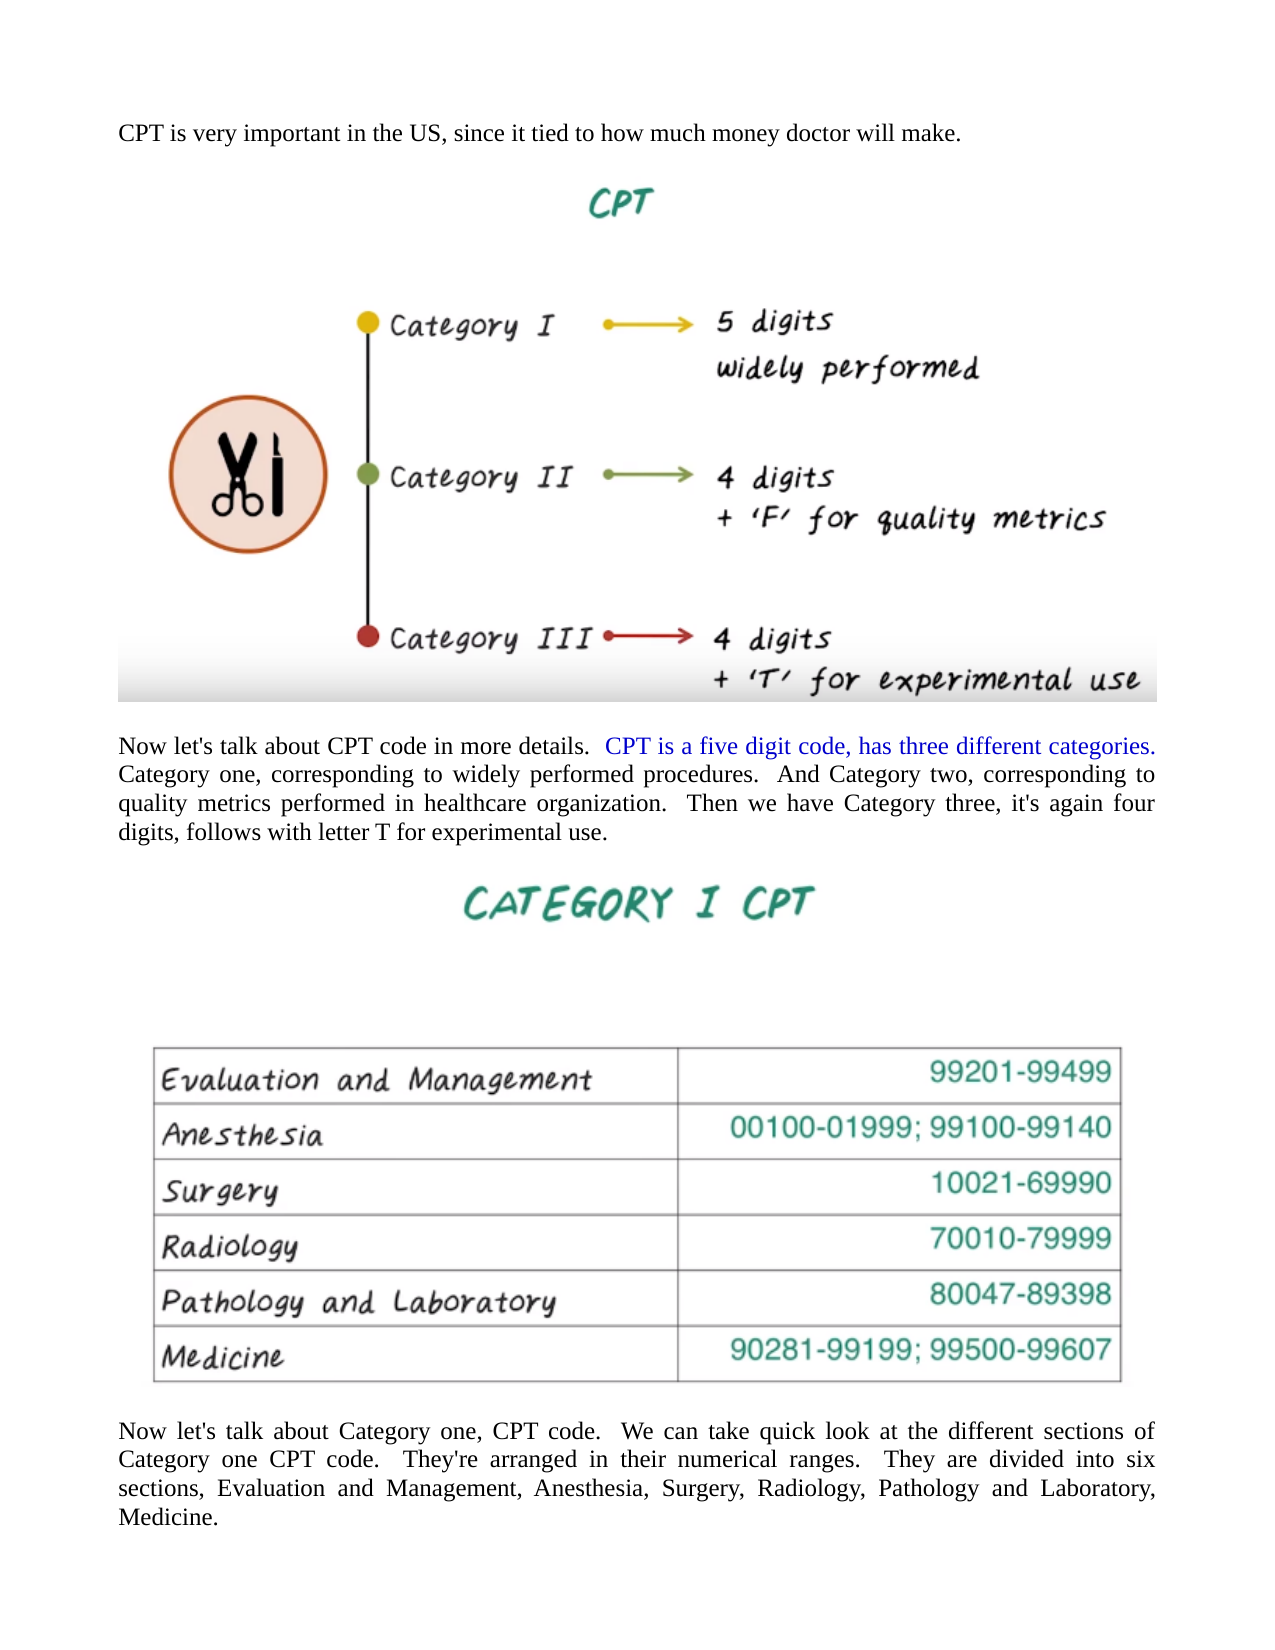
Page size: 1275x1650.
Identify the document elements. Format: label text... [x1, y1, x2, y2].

text Now let's talk about CPT code in more details. CPT is a five digit code, has three different categories. Category one, corresponding to widely performed procedures. And Category two, corresponding to quality metrics performed in healthcare organization. Then we have Category three, it's again four digits, follows with letter T for experimental use. [118, 731, 1157, 846]
text CPT is very important in the US, since it tied to how much money doctor will make. [118, 118, 1157, 147]
picture [118, 175, 1157, 702]
picture [141, 874, 1134, 1387]
text Now let's talk about Category one, CPT code. We can take quick look at the different sections of Category one CPT code. They're arranged in their numerical ranges. They are divided into six sections, Evaluation and Management, Anesthesia, Surgery, Radiology, Pathology and Laboratory, Medicine. [118, 1416, 1157, 1531]
